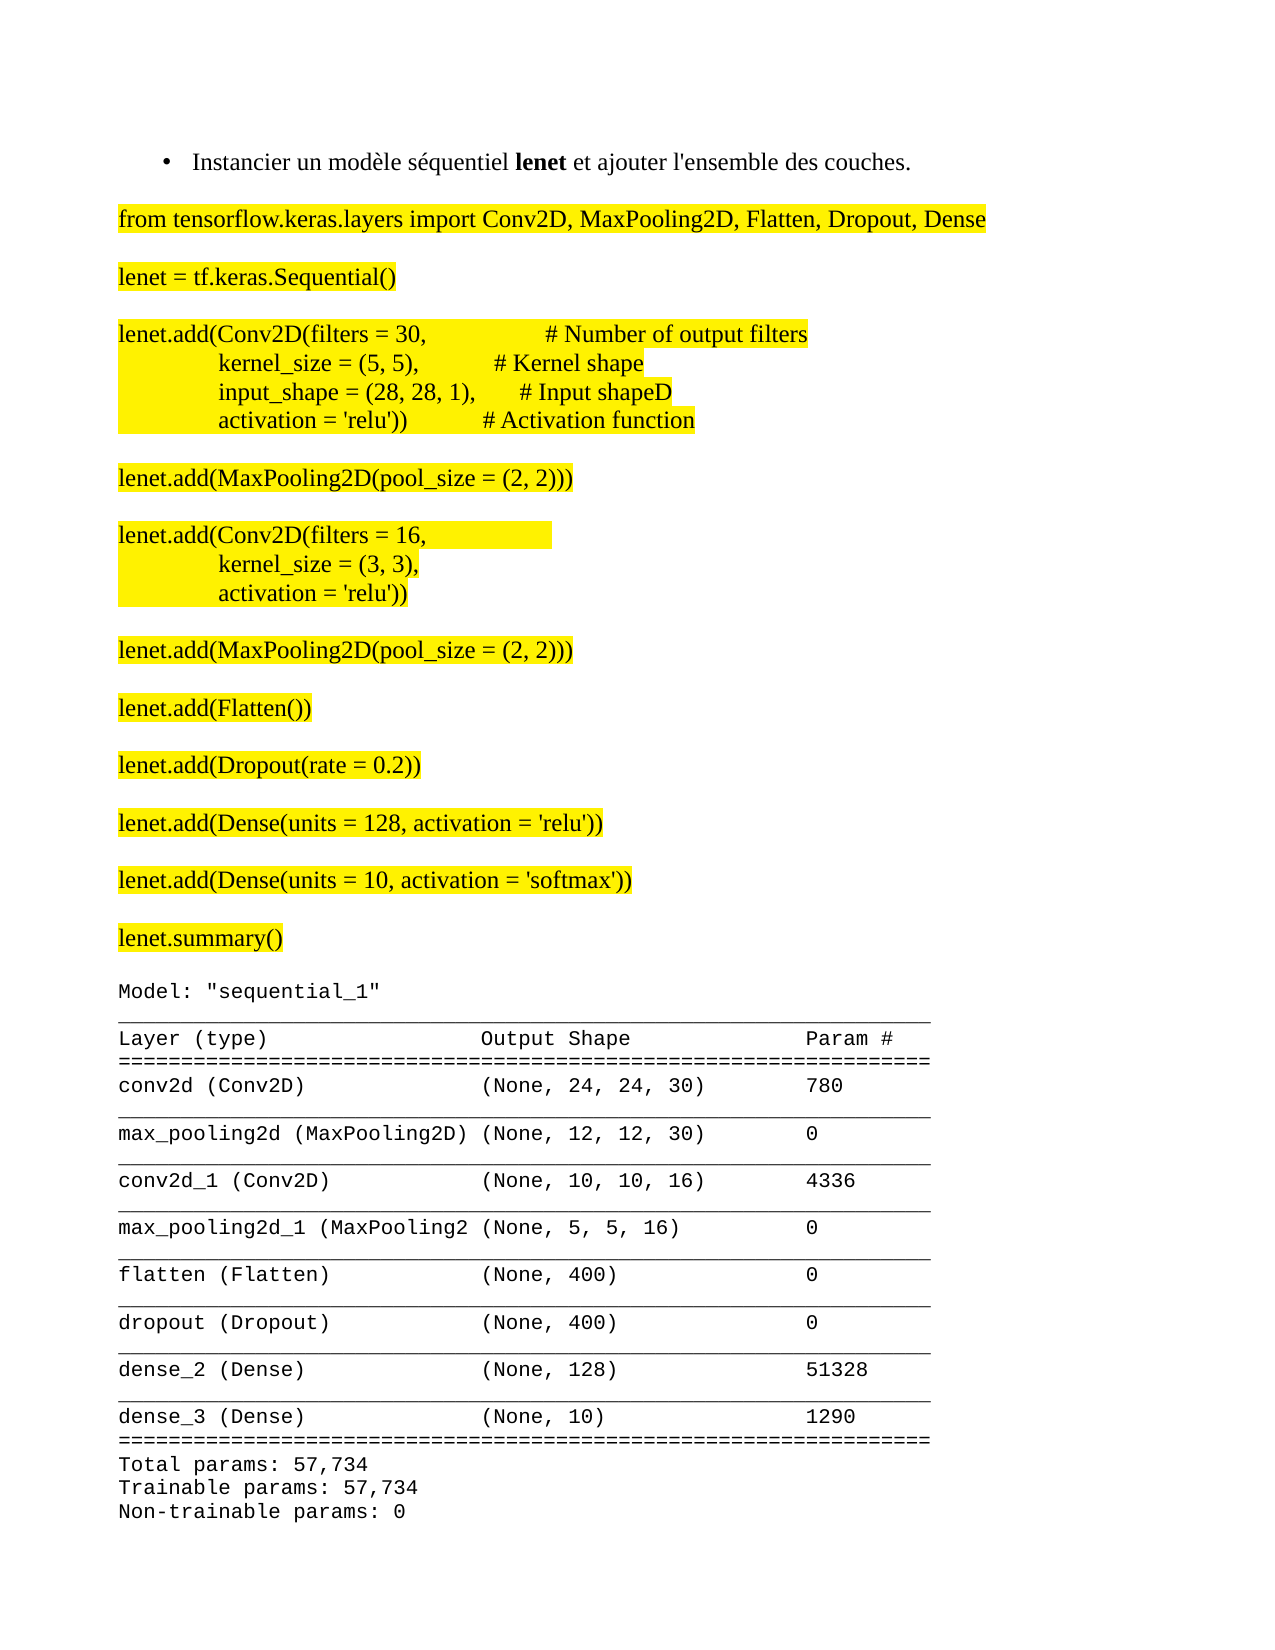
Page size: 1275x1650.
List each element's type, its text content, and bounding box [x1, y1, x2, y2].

text lenet.add(Dense(units = 10, activation = 'softmax')) [118, 866, 1157, 894]
text _________________________________________________________________ [118, 1193, 1157, 1217]
text _________________________________________________________________ [118, 1288, 1157, 1312]
text conv2d (Conv2D) (None, 24, 24, 30) 780 [118, 1075, 1157, 1099]
text Model: "sequential_1" [118, 981, 1157, 1004]
text _________________________________________________________________ [118, 1004, 1157, 1028]
text lenet.add(Dense(units = 128, activation = 'relu')) [118, 808, 1157, 837]
list Instancier un modèle séquentiel lenet et ajouter l'ensemble des couches. [162, 147, 1157, 176]
text dropout (Dropout) (None, 400) 0 [118, 1312, 1157, 1335]
text lenet = tf.keras.Sequential() [118, 262, 1157, 291]
text _________________________________________________________________ [118, 1146, 1157, 1170]
text lenet.add(MaxPooling2D(pool_size = (2, 2))) [118, 636, 1157, 664]
text activation = 'relu')) # Activation function [118, 406, 1157, 434]
text _________________________________________________________________ [118, 1335, 1157, 1359]
text input_shape = (28, 28, 1), # Input shapeD [118, 377, 1157, 406]
text flatten (Flatten) (None, 400) 0 [118, 1264, 1157, 1288]
text ================================================================= [118, 1430, 1157, 1453]
text _________________________________________________________________ [118, 1241, 1157, 1264]
text dense_3 (Dense) (None, 10) 1290 [118, 1406, 1157, 1430]
text dense_2 (Dense) (None, 128) 51328 [118, 1359, 1157, 1383]
text lenet.add(Conv2D(filters = 16, [118, 521, 1157, 549]
text kernel_size = (3, 3), [118, 549, 1157, 578]
text max_pooling2d_1 (MaxPooling2 (None, 5, 5, 16) 0 [118, 1217, 1157, 1241]
text _________________________________________________________________ [118, 1383, 1157, 1406]
text conv2d_1 (Conv2D) (None, 10, 10, 16) 4336 [118, 1170, 1157, 1193]
text Trainable params: 57,734 [118, 1477, 1157, 1501]
text lenet.add(MaxPooling2D(pool_size = (2, 2))) [118, 463, 1157, 492]
text Layer (type) Output Shape Param # [118, 1028, 1157, 1052]
text Total params: 57,734 [118, 1453, 1157, 1477]
text from tensorflow.keras.layers import Conv2D, MaxPooling2D, Flatten, Dropout, Dense [118, 204, 1157, 233]
text _________________________________________________________________ [118, 1099, 1157, 1122]
text activation = 'relu')) [118, 578, 1157, 607]
text ================================================================= [118, 1052, 1157, 1075]
text lenet.summary() [118, 923, 1157, 952]
text lenet.add(Dropout(rate = 0.2)) [118, 751, 1157, 779]
text lenet.add(Conv2D(filters = 30, # Number of output filters [118, 319, 1157, 348]
text lenet.add(Flatten()) [118, 693, 1157, 722]
text kernel_size = (5, 5), # Kernel shape [118, 348, 1157, 377]
text Non-trainable params: 0 [118, 1501, 1157, 1524]
text max_pooling2d (MaxPooling2D) (None, 12, 12, 30) 0 [118, 1122, 1157, 1146]
